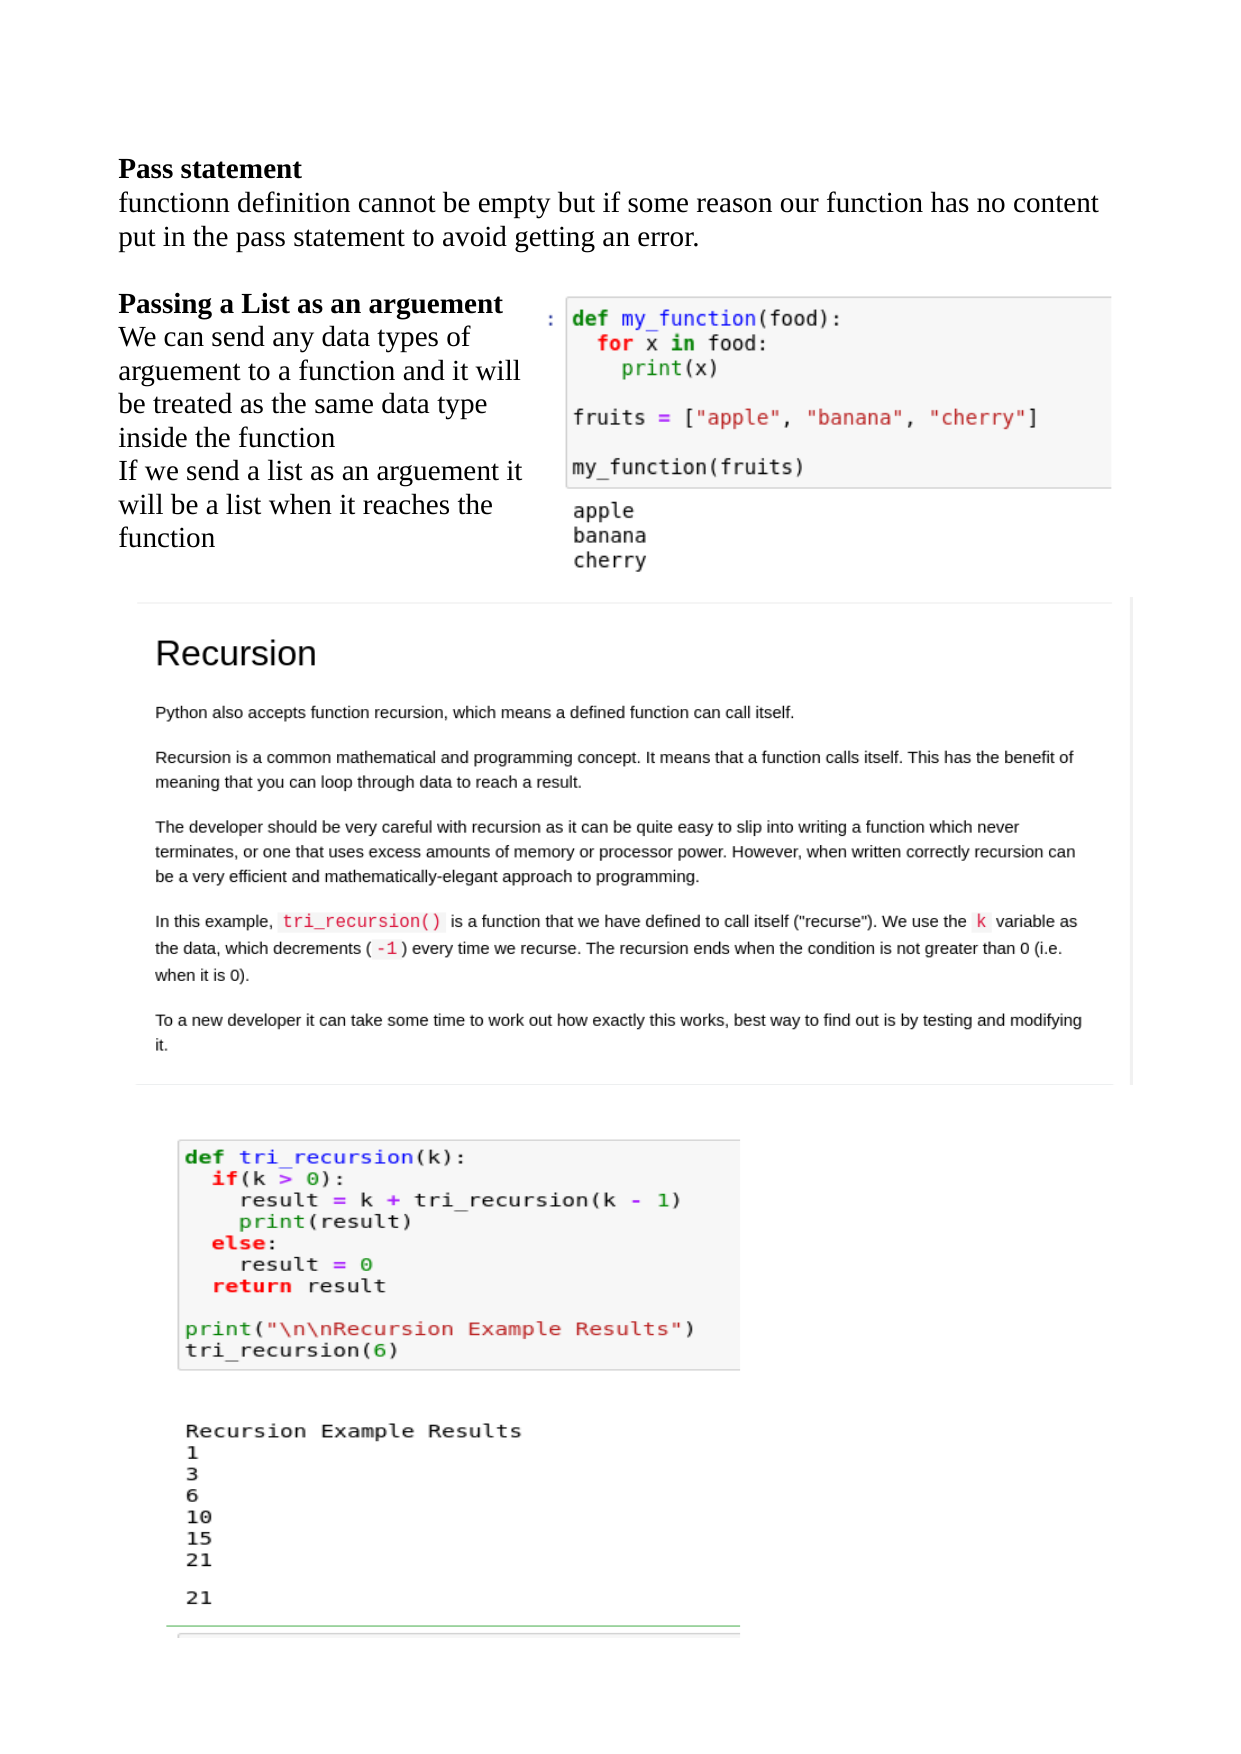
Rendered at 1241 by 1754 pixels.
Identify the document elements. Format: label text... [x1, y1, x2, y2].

picture [166, 1127, 318, 1638]
text functionn definition cannot be empty but if some reason our function has no content put in the pass statement to avoid getting an error. [118, 185, 1122, 252]
picture [125, 597, 284, 1085]
text We can send any data types of arguement to a function and it will be treated as the same data type inside the function [118, 319, 1122, 453]
text [695, 453, 1122, 554]
picture [544, 432, 695, 583]
text If we send a list as an arguement it will be a list when it reaches the function [118, 453, 544, 554]
text Pass statement [118, 152, 1122, 185]
text Passing a List as an arguement [118, 286, 1122, 319]
